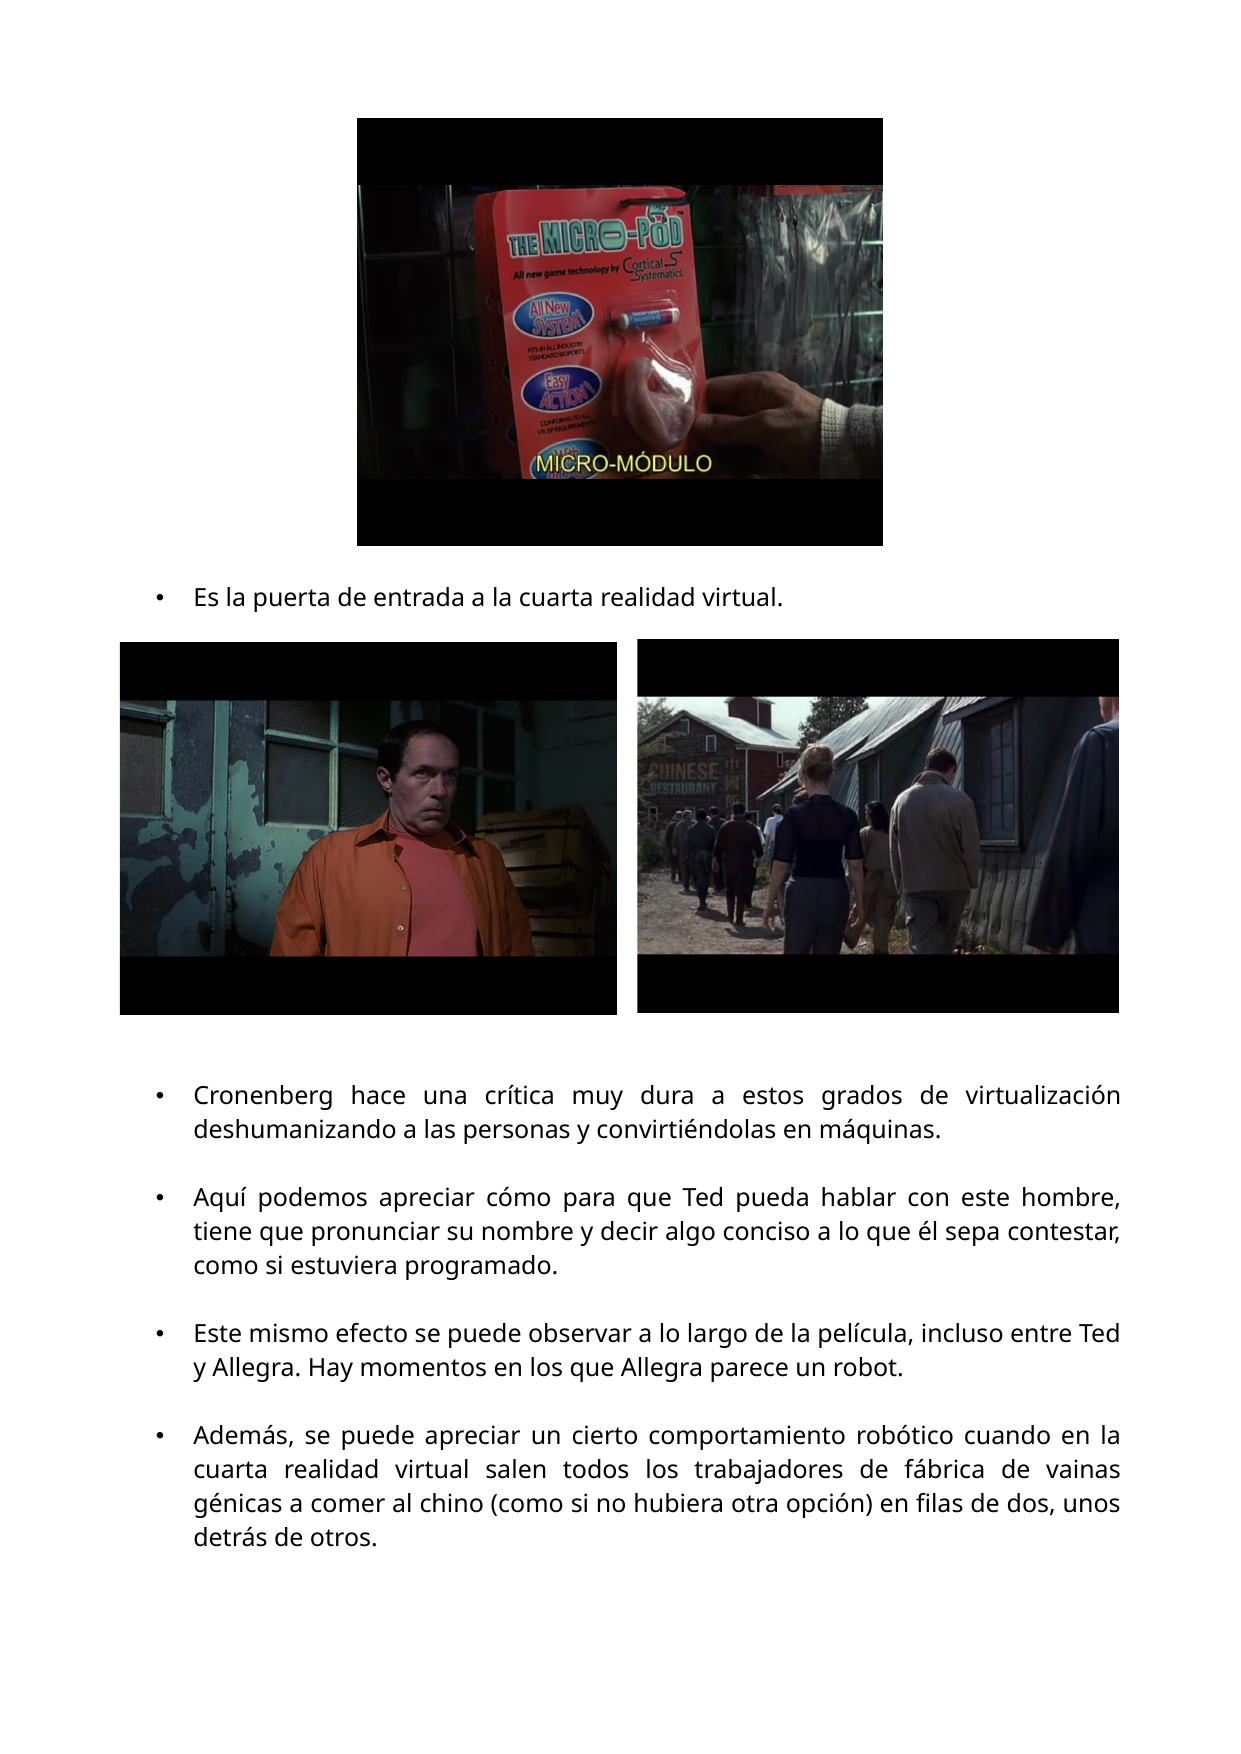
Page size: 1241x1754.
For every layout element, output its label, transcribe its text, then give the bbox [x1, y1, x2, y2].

picture [119, 642, 617, 1015]
list Es la puerta de entrada a la cuarta realidad virtual. [156, 579, 1122, 613]
picture [357, 118, 883, 546]
list Este mismo efecto se puede observar a lo largo de la película, incluso entre Ted y Allegra. Hay momentos en los que Allegra parece un robot. [156, 1316, 1122, 1384]
list Además, se puede apreciar un cierto comportamiento robótico cuando en la cuarta realidad virtual salen todos los trabajadores de fábrica de vainas génicas a comer al chino (como si no hubiera otra opción) en filas de dos, unos detrás de otros. [156, 1418, 1122, 1554]
list Aquí podemos apreciar cómo para que Ted pueda hablar con este hombre, tiene que pronunciar su nombre y decir algo conciso a lo que él sepa contestar, como si estuviera programado. [156, 1179, 1122, 1282]
picture [637, 639, 1119, 1013]
list Cronenberg hace una crítica muy dura a estos grados de virtualización deshumanizando a las personas y convirtiéndolas en máquinas. [156, 1077, 1122, 1145]
